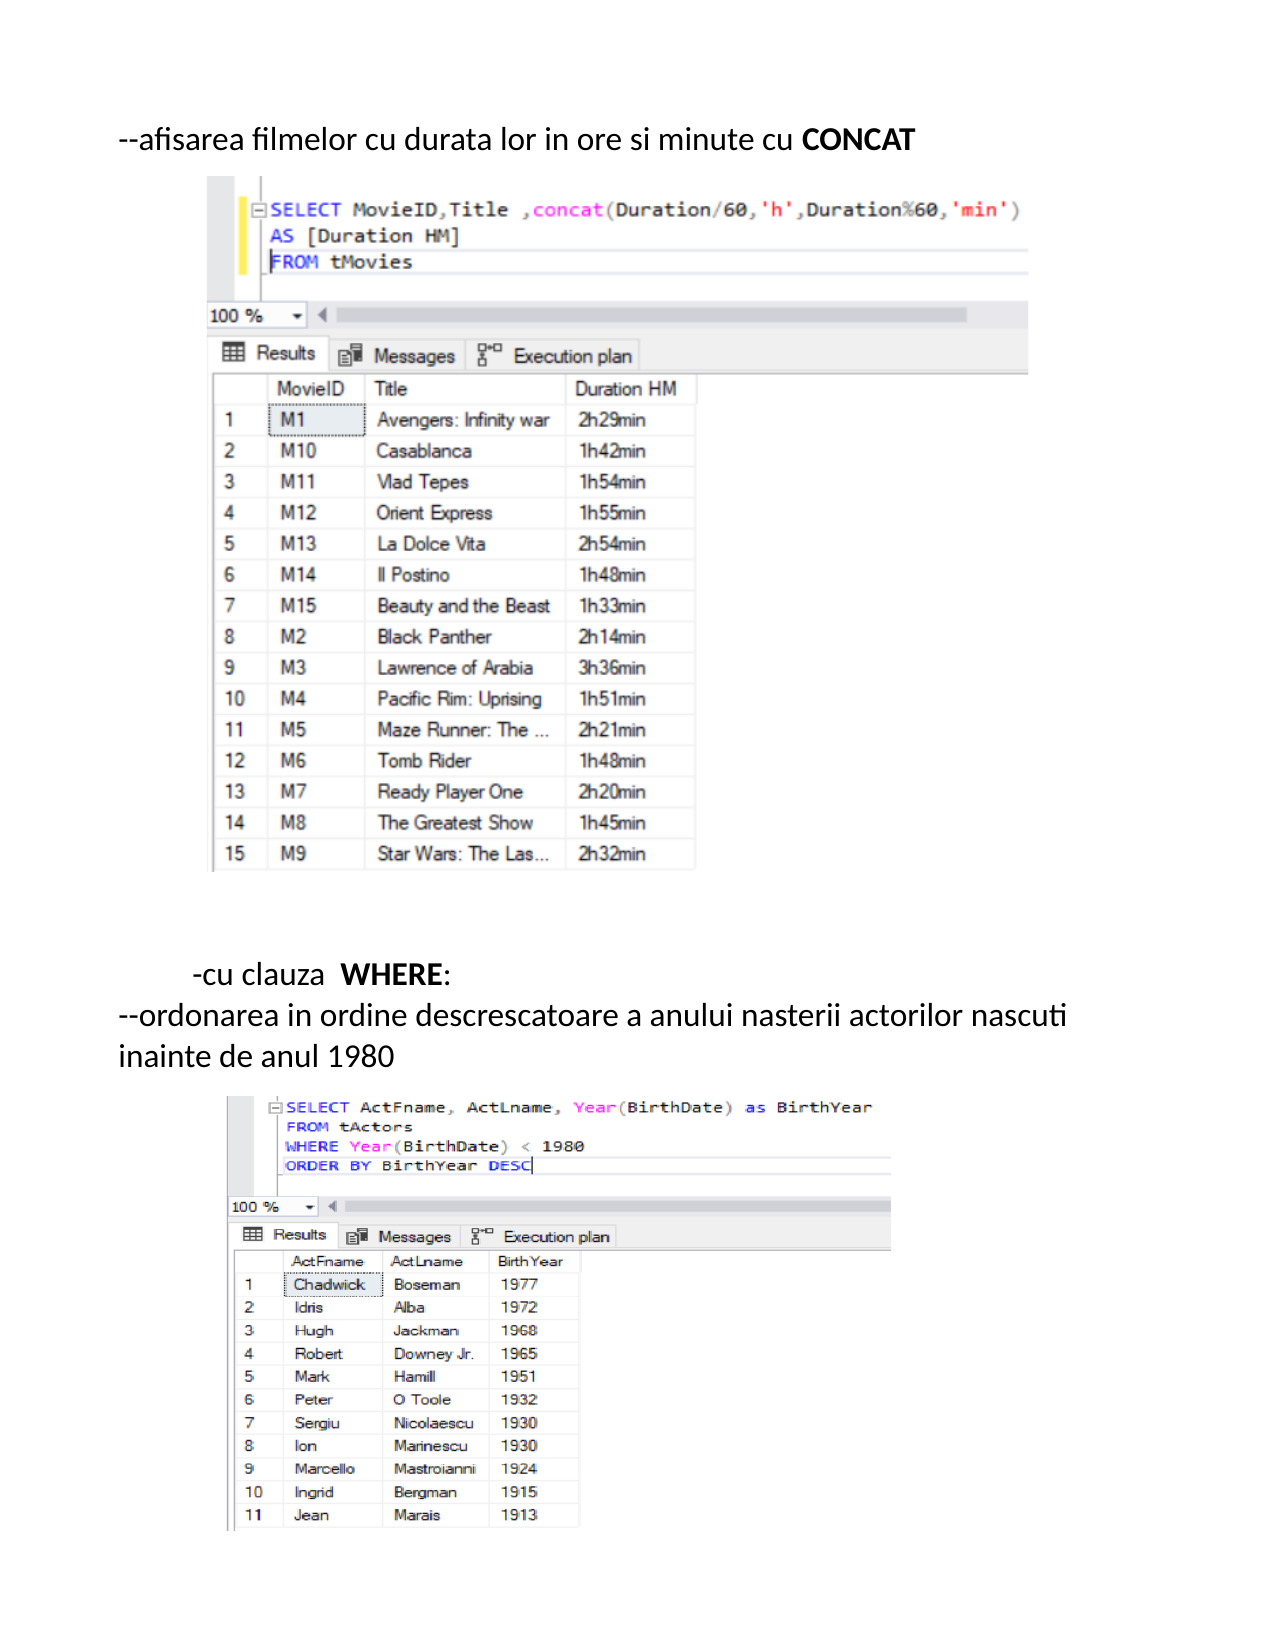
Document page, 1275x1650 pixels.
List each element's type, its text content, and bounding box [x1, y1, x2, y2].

text -cu clauza WHERE: [118, 953, 1157, 994]
picture [226, 1096, 891, 1531]
text --ordonarea in ordine descrescatoare a anului nasterii actorilor nascuti inainte de anul 1980 [118, 994, 1157, 1075]
text --afisarea filmelor cu durata lor in ore si minute cu CONCAT [118, 118, 1157, 159]
picture [206, 176, 1029, 872]
